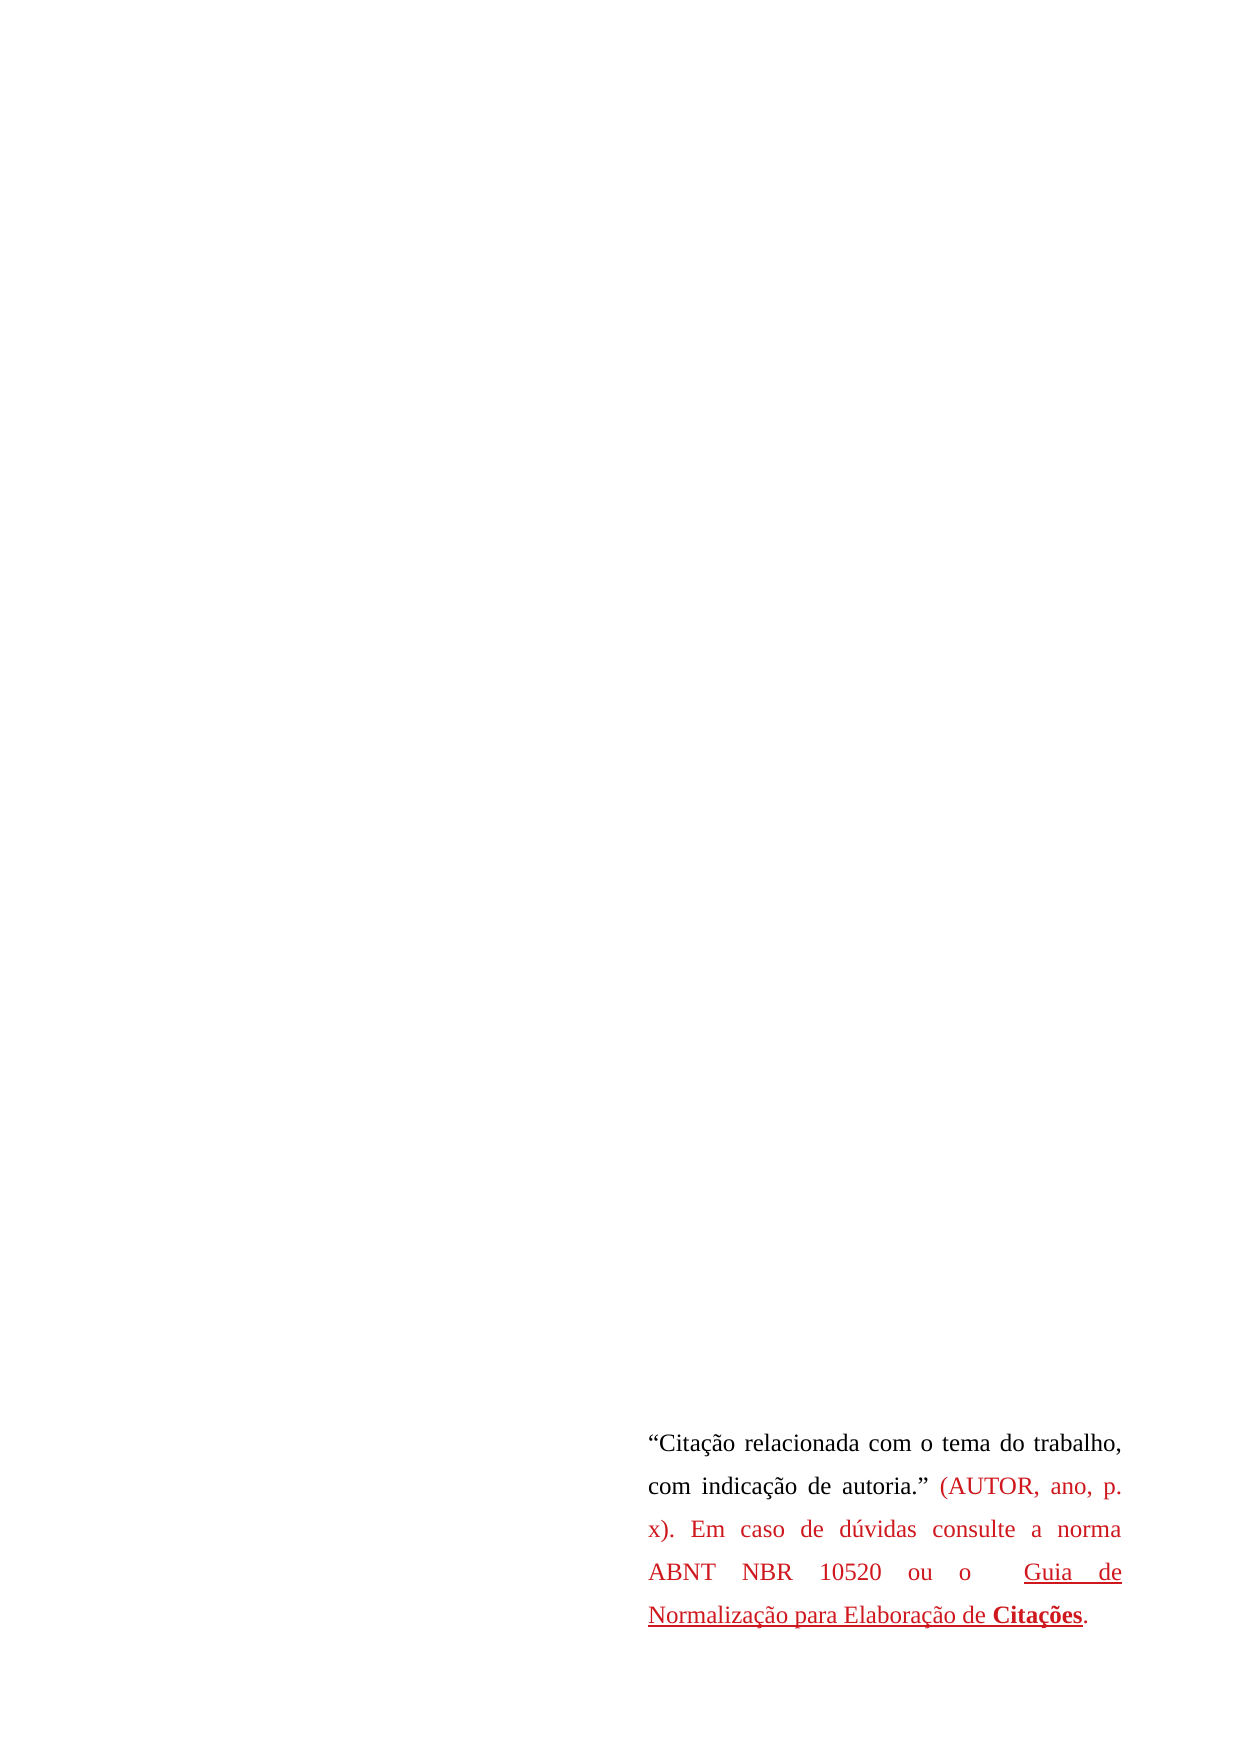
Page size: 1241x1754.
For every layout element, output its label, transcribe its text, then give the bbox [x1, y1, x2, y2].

text “Citação relacionada com o tema do trabalho, com indicação de autoria.” (AUTOR, ano, p. x). Em caso de dúvidas consulte a norma ABNT NBR 10520 ou o Guia de Normalização para Elaboração de Citações. [648, 1428, 1122, 1629]
